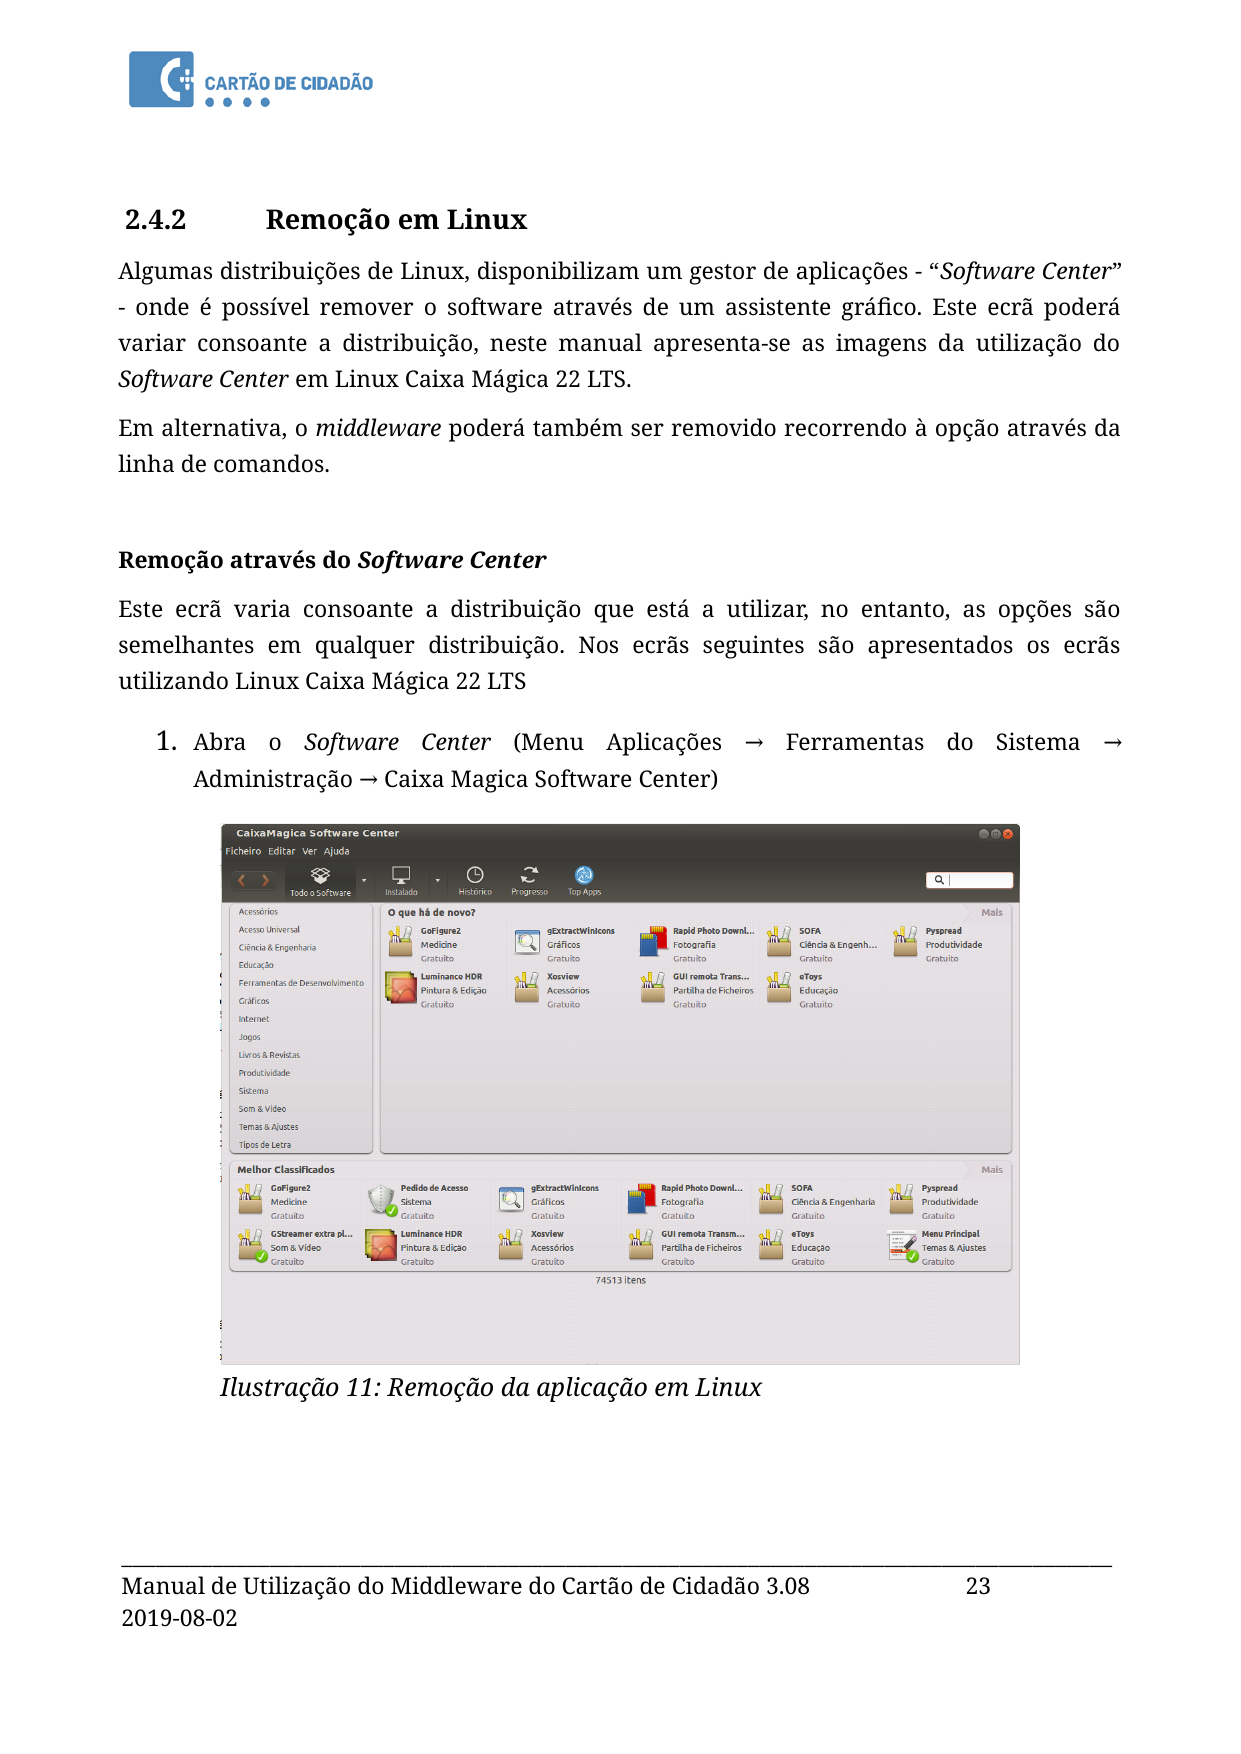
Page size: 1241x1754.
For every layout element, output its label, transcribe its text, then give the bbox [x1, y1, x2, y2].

text Este ecrã varia consoante a distribuição que está a utilizar, no entanto, as opções são semelhantes em qualquer distribuição. Nos ecrãs seguintes são apresentados os ecrãs utilizando Linux Caixa Mágica 22 LTS [118, 593, 1122, 696]
text Remoção através do Software Center [118, 544, 1122, 576]
text Algumas distribuições de Linux, disponibilizam um gestor de aplicações - “Software Center” - onde é possível remover o software através de um assistente gráfico. Este ecrã poderá variar consoante a distribuição, neste manual apresenta-se as imagens da utilização do Software Center em Linux Caixa Mágica 22 LTS. [118, 255, 1122, 394]
text Em alternativa, o middleware poderá também ser removido recorrendo à opção através da linha de comandos. [118, 412, 1122, 479]
picture [220, 823, 1020, 1365]
subtitle Remoção em Linux [118, 200, 1122, 237]
picture [127, 45, 420, 115]
list Abra o Software Center (Menu Aplicações → Ferramentas do Sistema → Administração → Caixa Magica Software Center) [156, 721, 1122, 794]
text Ilustração 11: Remoção da aplicação em Linux [220, 1365, 1020, 1403]
